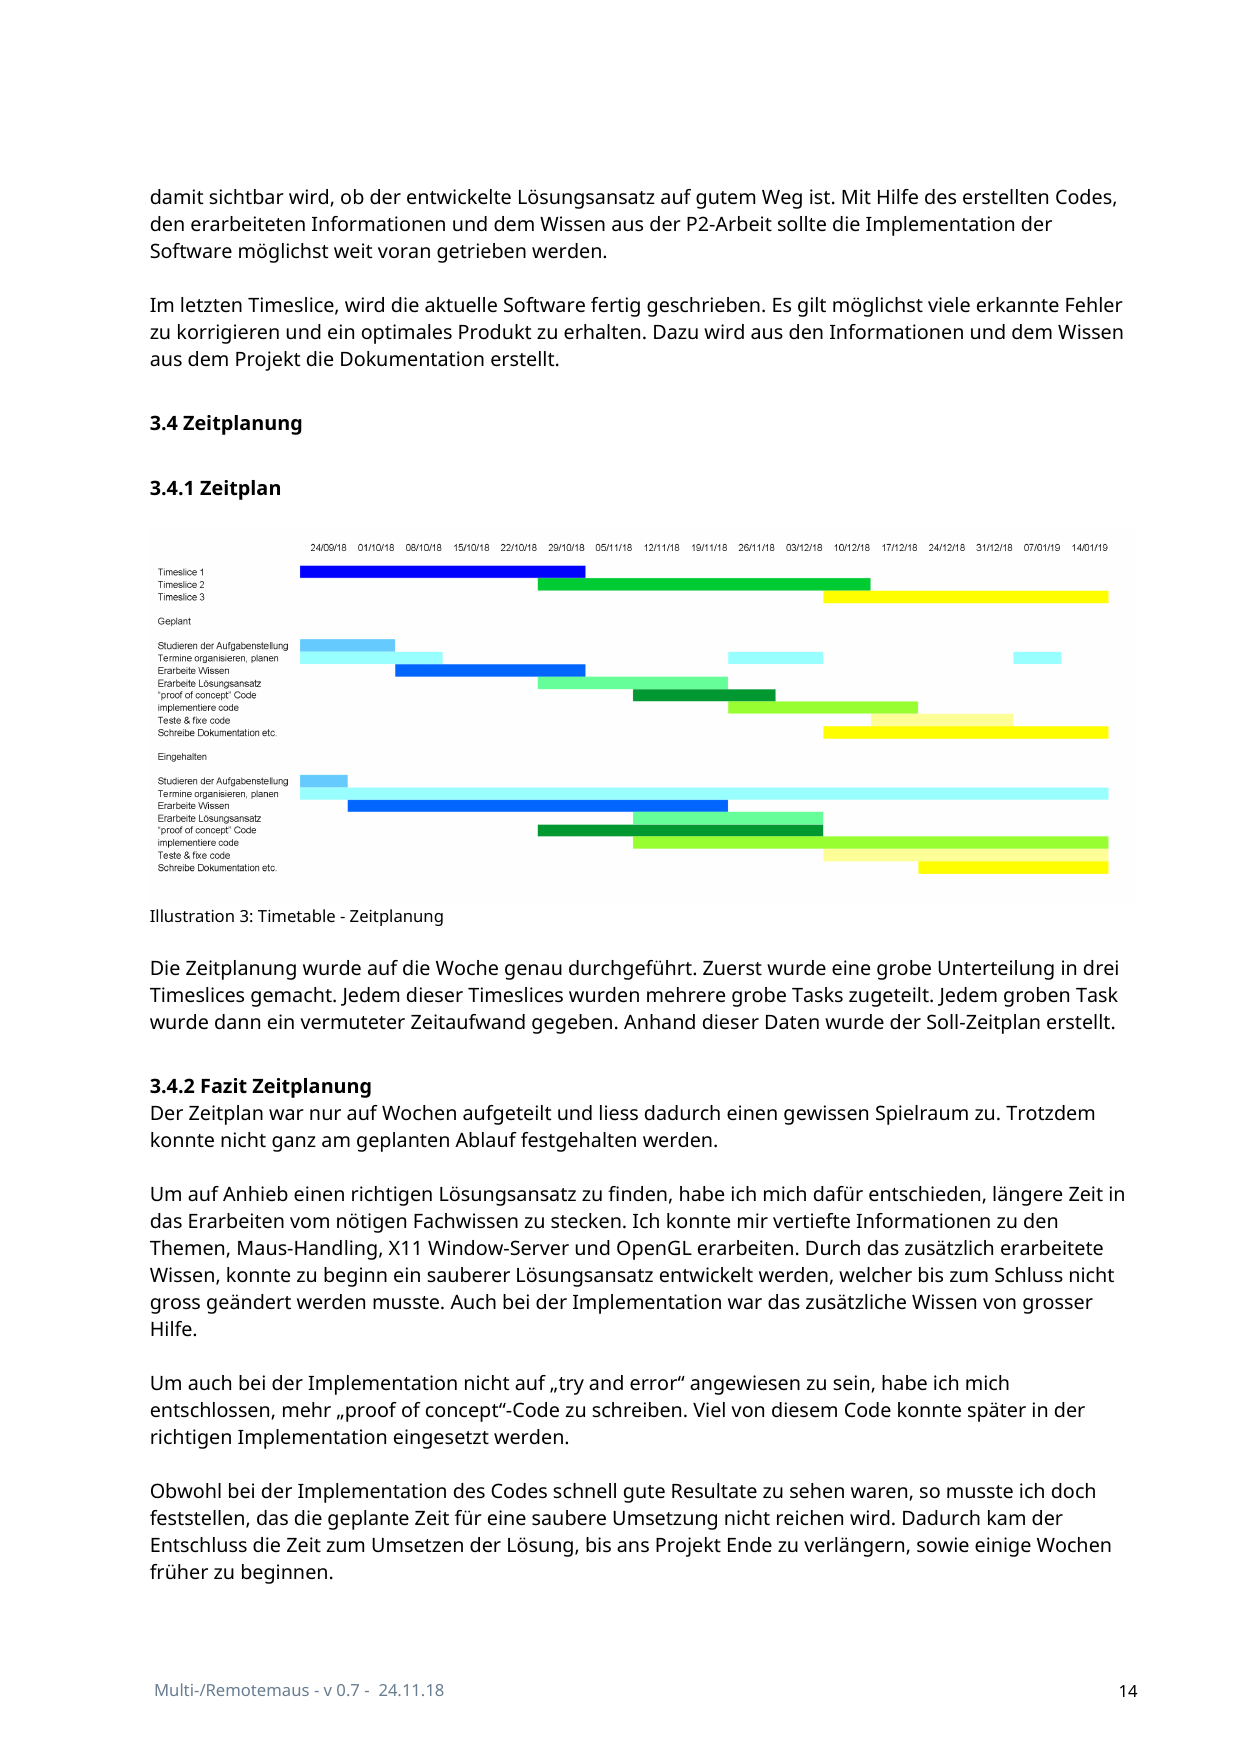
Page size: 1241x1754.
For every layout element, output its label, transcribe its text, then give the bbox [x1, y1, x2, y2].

text damit sichtbar wird, ob der entwickelte Lösungsansatz auf gutem Weg ist. Mit Hilfe des erstellten Codes, den erarbeiteten Informationen und dem Wissen aus der P2-Arbeit sollte die Implementation der Software möglichst weit voran getrieben werden. [149, 183, 1136, 264]
subtitle Fazit Zeitplanung [149, 1073, 1136, 1100]
text Um auch bei der Implementation nicht auf „try and error“ angewiesen zu sein, habe ich mich entschlossen, mehr „proof of concept“-Code zu schreiben. Viel von diesem Code konnte später in der richtigen Implementation eingesetzt werden. [149, 1369, 1136, 1450]
text Im letzten Timeslice, wird die aktuelle Software fertig geschrieben. Es gilt möglichst viele erkannte Fehler zu korrigieren und ein optimales Produkt zu erhalten. Dazu wird aus den Informationen und dem Wissen aus dem Projekt die Dokumentation erstellt. [149, 291, 1136, 372]
text Obwohl bei der Implementation des Codes schnell gute Resultate zu sehen waren, so musste ich doch feststellen, das die geplante Zeit für eine saubere Umsetzung nicht reichen wird. Dadurch kam der Entschluss die Zeit zum Umsetzen der Lösung, bis ans Projekt Ende zu verlängern, sowie einige Wochen früher zu beginnen. [149, 1477, 1136, 1585]
picture [149, 527, 1136, 905]
subtitle Zeitplanung [149, 409, 1136, 436]
text Illustration 3: Timetable - Zeitplanung [149, 905, 1136, 927]
text Der Zeitplan war nur auf Wochen aufgeteilt und liess dadurch einen gewissen Spielraum zu. Trotzdem konnte nicht ganz am geplanten Ablauf festgehalten werden. [149, 1100, 1136, 1154]
subtitle Zeitplan [149, 474, 1136, 501]
text Um auf Anhieb einen richtigen Lösungsansatz zu finden, habe ich mich dafür entschieden, längere Zeit in das Erarbeiten vom nötigen Fachwissen zu stecken. Ich konnte mir vertiefte Informationen zu den Themen, Maus-Handling, X11 Window-Server und OpenGL erarbeiten. Durch das zusätzlich erarbeitete Wissen, konnte zu beginn ein sauberer Lösungsansatz entwickelt werden, welcher bis zum Schluss nicht gross geändert werden musste. Auch bei der Implementation war das zusätzliche Wissen von grosser Hilfe. [149, 1181, 1136, 1342]
text Die Zeitplanung wurde auf die Woche genau durchgeführt. Zuerst wurde eine grobe Unterteilung in drei Timeslices gemacht. Jedem dieser Timeslices wurden mehrere grobe Tasks zugeteilt. Jedem groben Task wurde dann ein vermuteter Zeitaufwand gegeben. Anhand dieser Daten wurde der Soll-Zeitplan erstellt. [149, 954, 1136, 1035]
